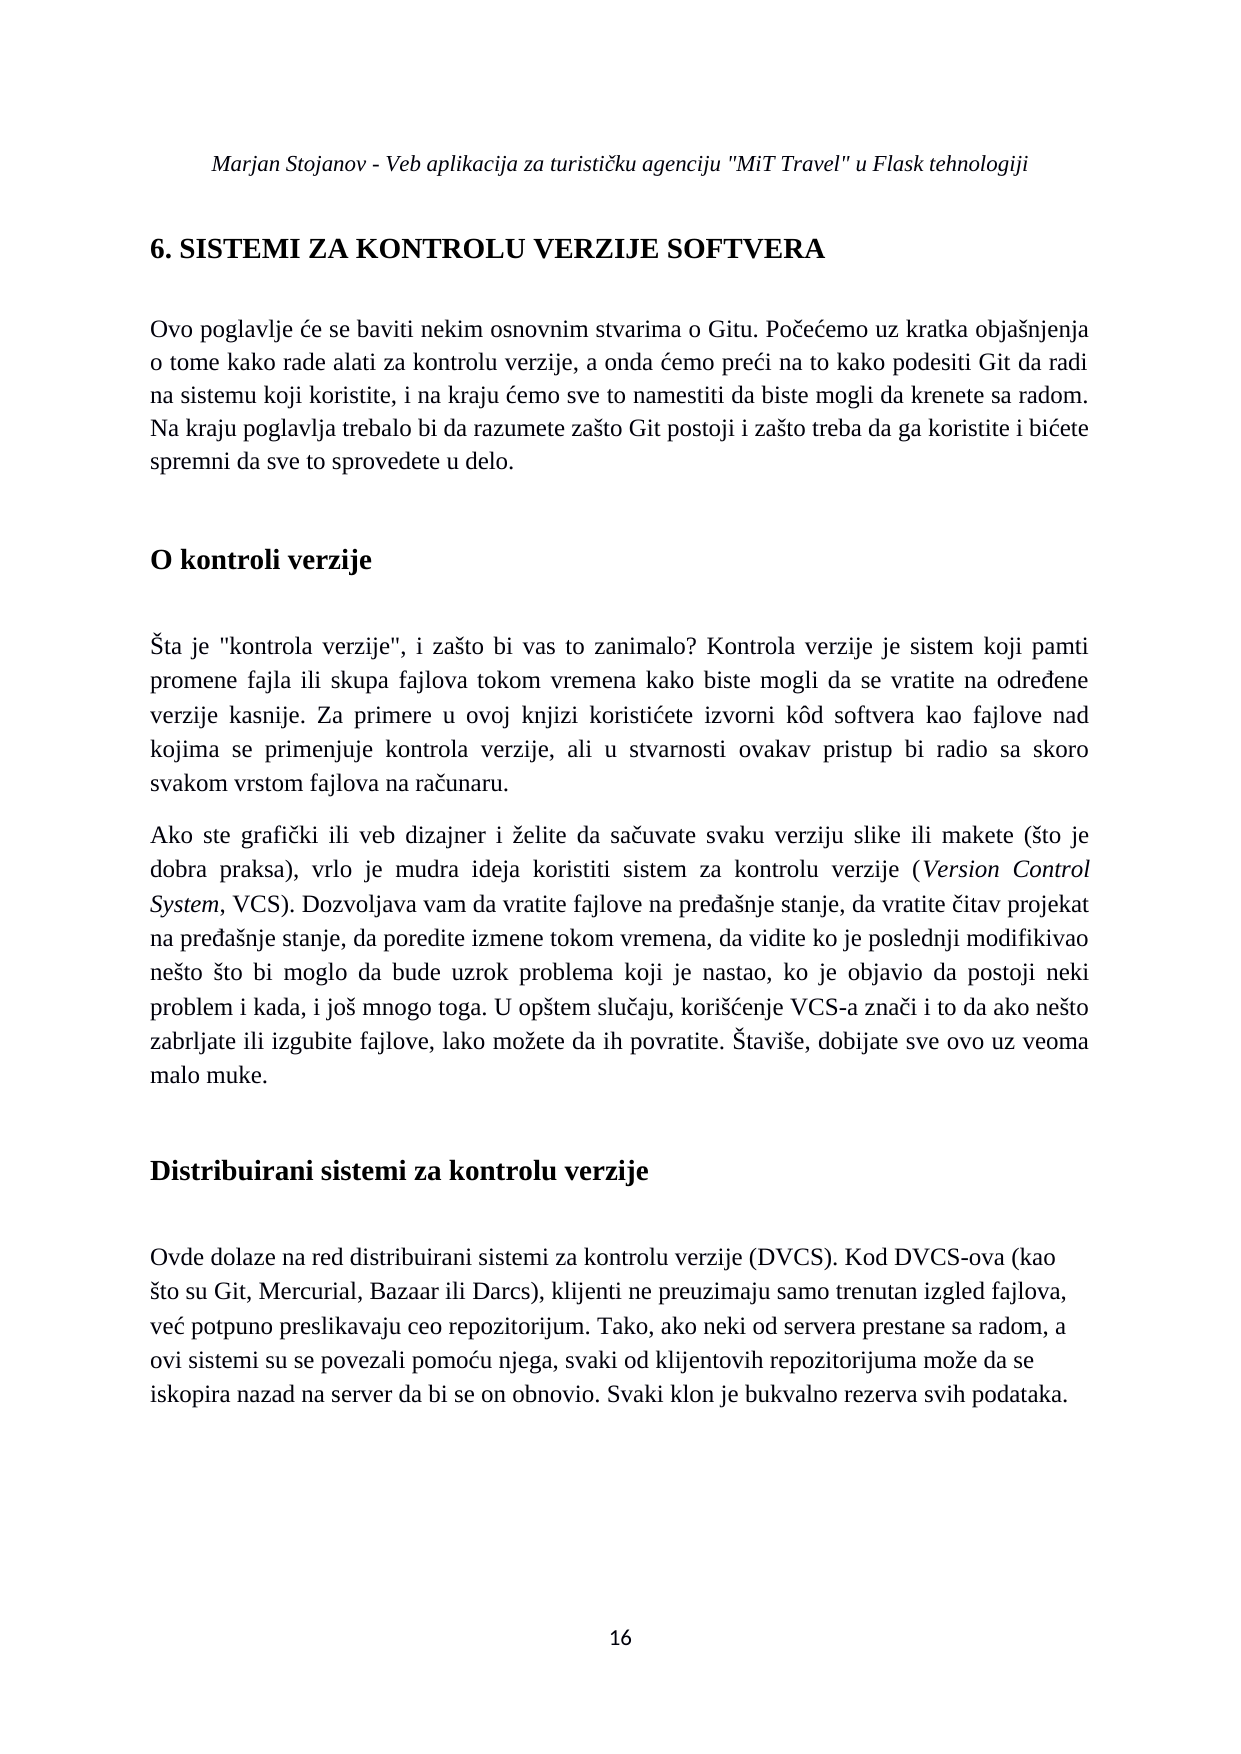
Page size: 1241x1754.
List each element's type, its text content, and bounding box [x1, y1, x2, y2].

subtitle O kontroli verzije [150, 542, 1090, 576]
subtitle Distribuirani sistemi za kontrolu verzije [150, 1153, 1090, 1187]
text Ovde dolaze na red distribuirani sistemi za kontrolu verzije (DVCS). Kod DVCS-ova (kao što su Git, Mercurial, Bazaar ili Darcs), klijenti ne preuzimaju samo trenutan izgled fajlova, već potpuno preslikavaju ceo repozitorijum. Tako, ako neki od servera prestane sa radom, a ovi sistemi su se povezali pomoću njega, svaki od klijentovih repozitorijuma može da se iskopira nazad na server da bi se on obnovio. Svaki klon je bukvalno rezerva svih podataka. [150, 1236, 1090, 1408]
text Ovo poglavlje će se baviti nekim osnovnim stvarima o Gitu. Počećemo uz kratka objašnjenja o tome kako rade alati za kontrolu verzije, a onda ćemo preći na to kako podesiti Git da radi na sistemu koji koristite, i na kraju ćemo sve to namestiti da biste mogli da krenete sa radom. Na kraju poglavlja trebalo bi da razumete zašto Git postoji i zašto treba da ga koristite i bićete spremni da sve to sprovedete u delo. [150, 314, 1090, 475]
text Šta je "kontrola verzije", i zašto bi vas to zanimalo? Kontrola verzije je sistem koji pamti promene fajla ili skupa fajlova tokom vremena kako biste mogli da se vratite na određene verzije kasnije. Za primere u ovoj knjizi koristićete izvorni kôd softvera kao fajlove nad kojima se primenjuje kontrola verzije, ali u stvarnosti ovakav pristup bi radio sa skoro svakom vrstom fajlova na računaru. [150, 625, 1090, 797]
text Ako ste grafički ili veb dizajner i želite da sačuvate svaku verziju slike ili makete (što je dobra praksa), vrlo je mudra ideja koristiti sistem za kontrolu verzije (Version Control System, VCS). Dozvoljava vam da vratite fajlove na pređašnje stanje, da vratite čitav projekat na pređašnje stanje, da poredite izmene tokom vremena, da vidite ko je poslednji modifikivao nešto što bi moglo da bude uzrok problema koji je nastao, ko je objavio da postoji neki problem i kada, i još mnogo toga. U opštem slučaju, korišćenje VCS-a znači i to da ako nešto zabrljate ili izgubite fajlove, lako možete da ih povratite. Štaviše, dobijate sve ovo uz veoma malo muke. [150, 814, 1090, 1089]
subtitle 6. SISTEMI ZA KONTROLU VERZIJE SOFTVERA [150, 231, 1090, 264]
